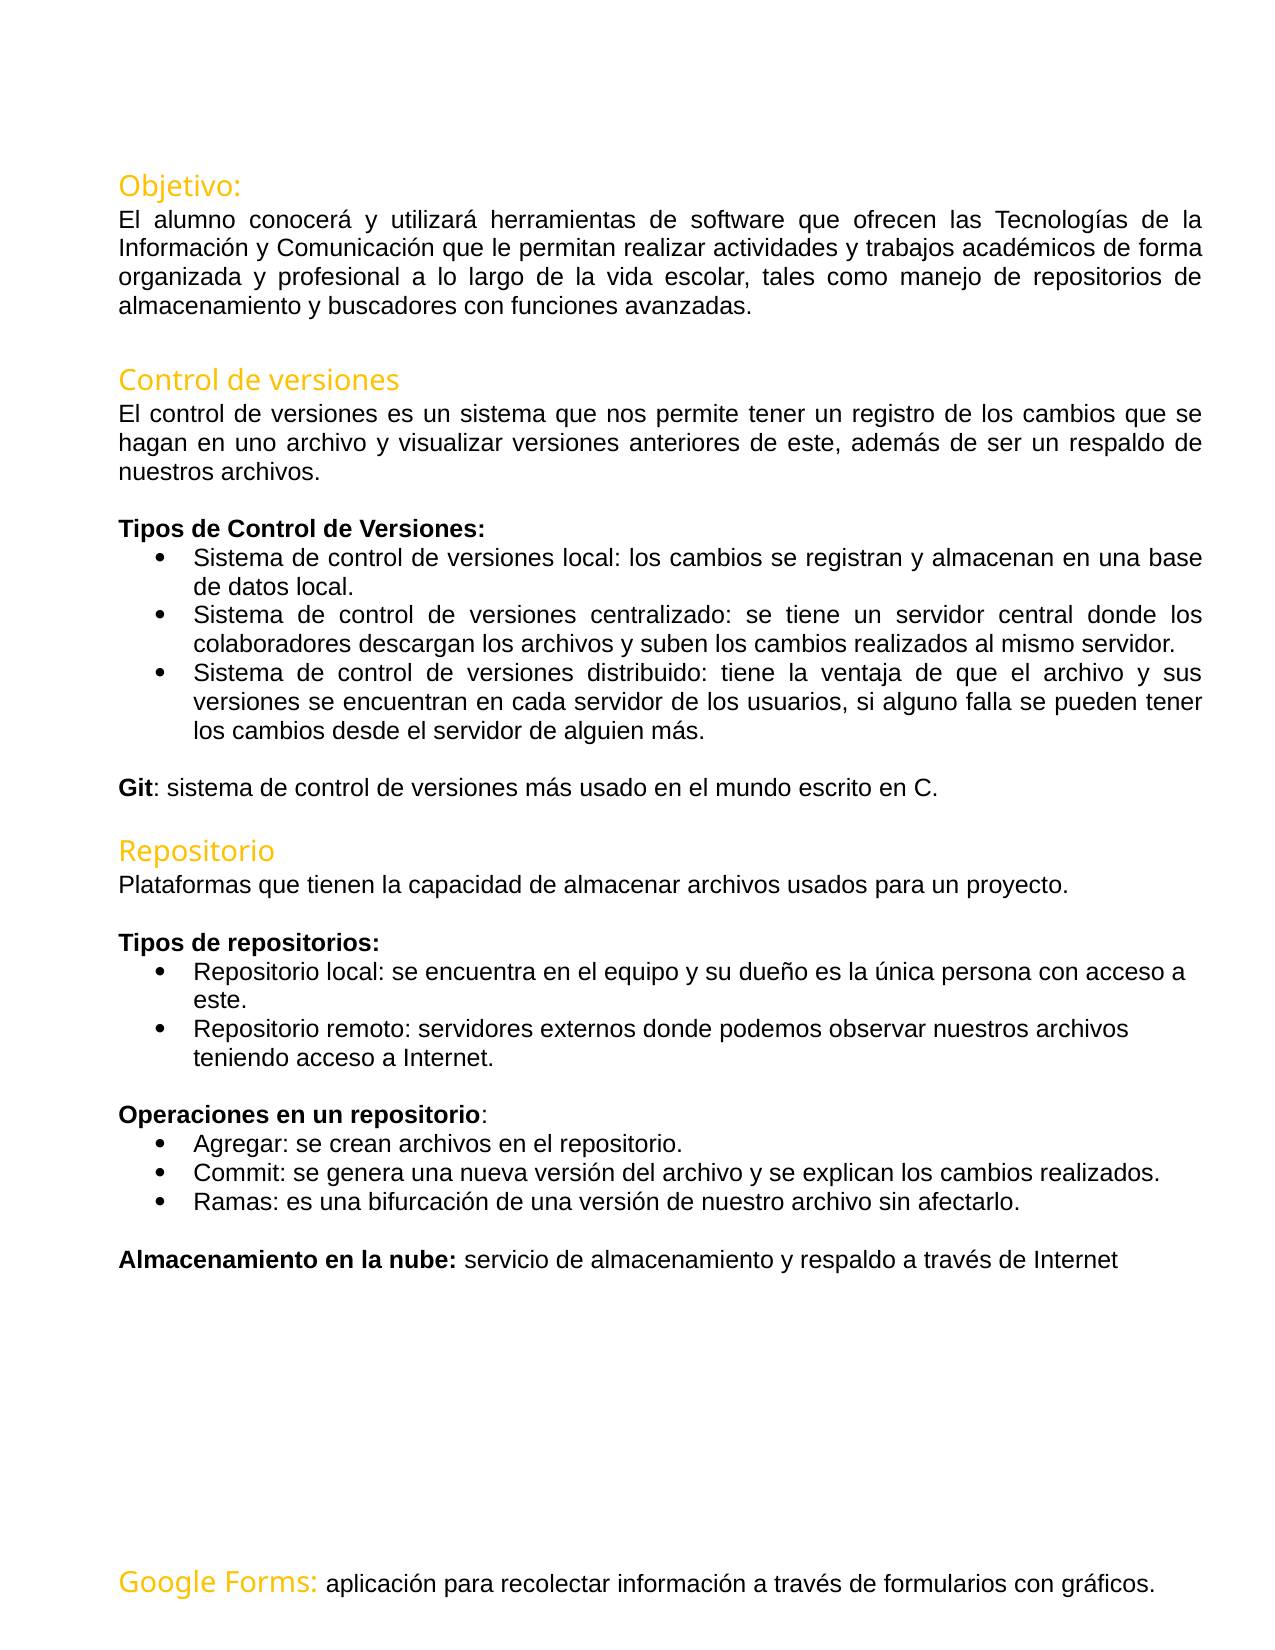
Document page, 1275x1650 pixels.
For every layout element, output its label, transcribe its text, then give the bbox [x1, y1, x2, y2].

text Almacenamiento en la nube: servicio de almacenamiento y respaldo a través de Internet [118, 1244, 1205, 1273]
text Plataformas que tienen la capacidad de almacenar archivos usados para un proyecto. [118, 870, 1205, 899]
text Operaciones en un repositorio: [118, 1101, 1205, 1129]
list Repositorio remoto: servidores externos donde podemos observar nuestros archivos teniendo acceso a Internet. [156, 1014, 1205, 1072]
list Sistema de control de versiones local: los cambios se registran y almacenan en una base de datos local. [156, 543, 1205, 600]
text Tipos de Control de Versiones: [118, 514, 1205, 543]
text Objetivo: [118, 165, 1205, 205]
list Ramas: es una bifurcación de una versión de nuestro archivo sin afectarlo. [156, 1187, 1205, 1216]
list Commit: se genera una nueva versión del archivo y se explican los cambios realizados. [156, 1158, 1205, 1187]
text Repositorio [118, 831, 1205, 870]
list Sistema de control de versiones distribuido: tiene la ventaja de que el archivo y sus versiones se encuentran en cada servidor de los usuarios, si alguno falla se pueden tener los cambios desde el servidor de alguien más. [156, 658, 1205, 744]
text Tipos de repositorios: [118, 928, 1205, 957]
text El alumno conocerá y utilizará herramientas de software que ofrecen las Tecnologías de la Información y Comunicación que le permitan realizar actividades y trabajos académicos de forma organizada y profesional a lo largo de la vida escolar, tales como manejo de repositorios de almacenamiento y buscadores con funciones avanzadas. [118, 205, 1205, 320]
text Google Forms: aplicación para recolectar información a través de formularios con gráficos. [118, 1561, 1205, 1601]
list Sistema de control de versiones centralizado: se tiene un servidor central donde los colaboradores descargan los archivos y suben los cambios realizados al mismo servidor. [156, 600, 1205, 658]
text Git: sistema de control de versiones más usado en el mundo escrito en C. [118, 773, 1205, 802]
list Repositorio local: se encuentra en el equipo y su dueño es la única persona con acceso a este. [156, 957, 1205, 1014]
list Agregar: se crean archivos en el repositorio. [156, 1129, 1205, 1158]
text Control de versiones [118, 359, 1205, 399]
text El control de versiones es un sistema que nos permite tener un registro de los cambios que se hagan en uno archivo y visualizar versiones anteriores de este, además de ser un respaldo de nuestros archivos. [118, 399, 1205, 485]
